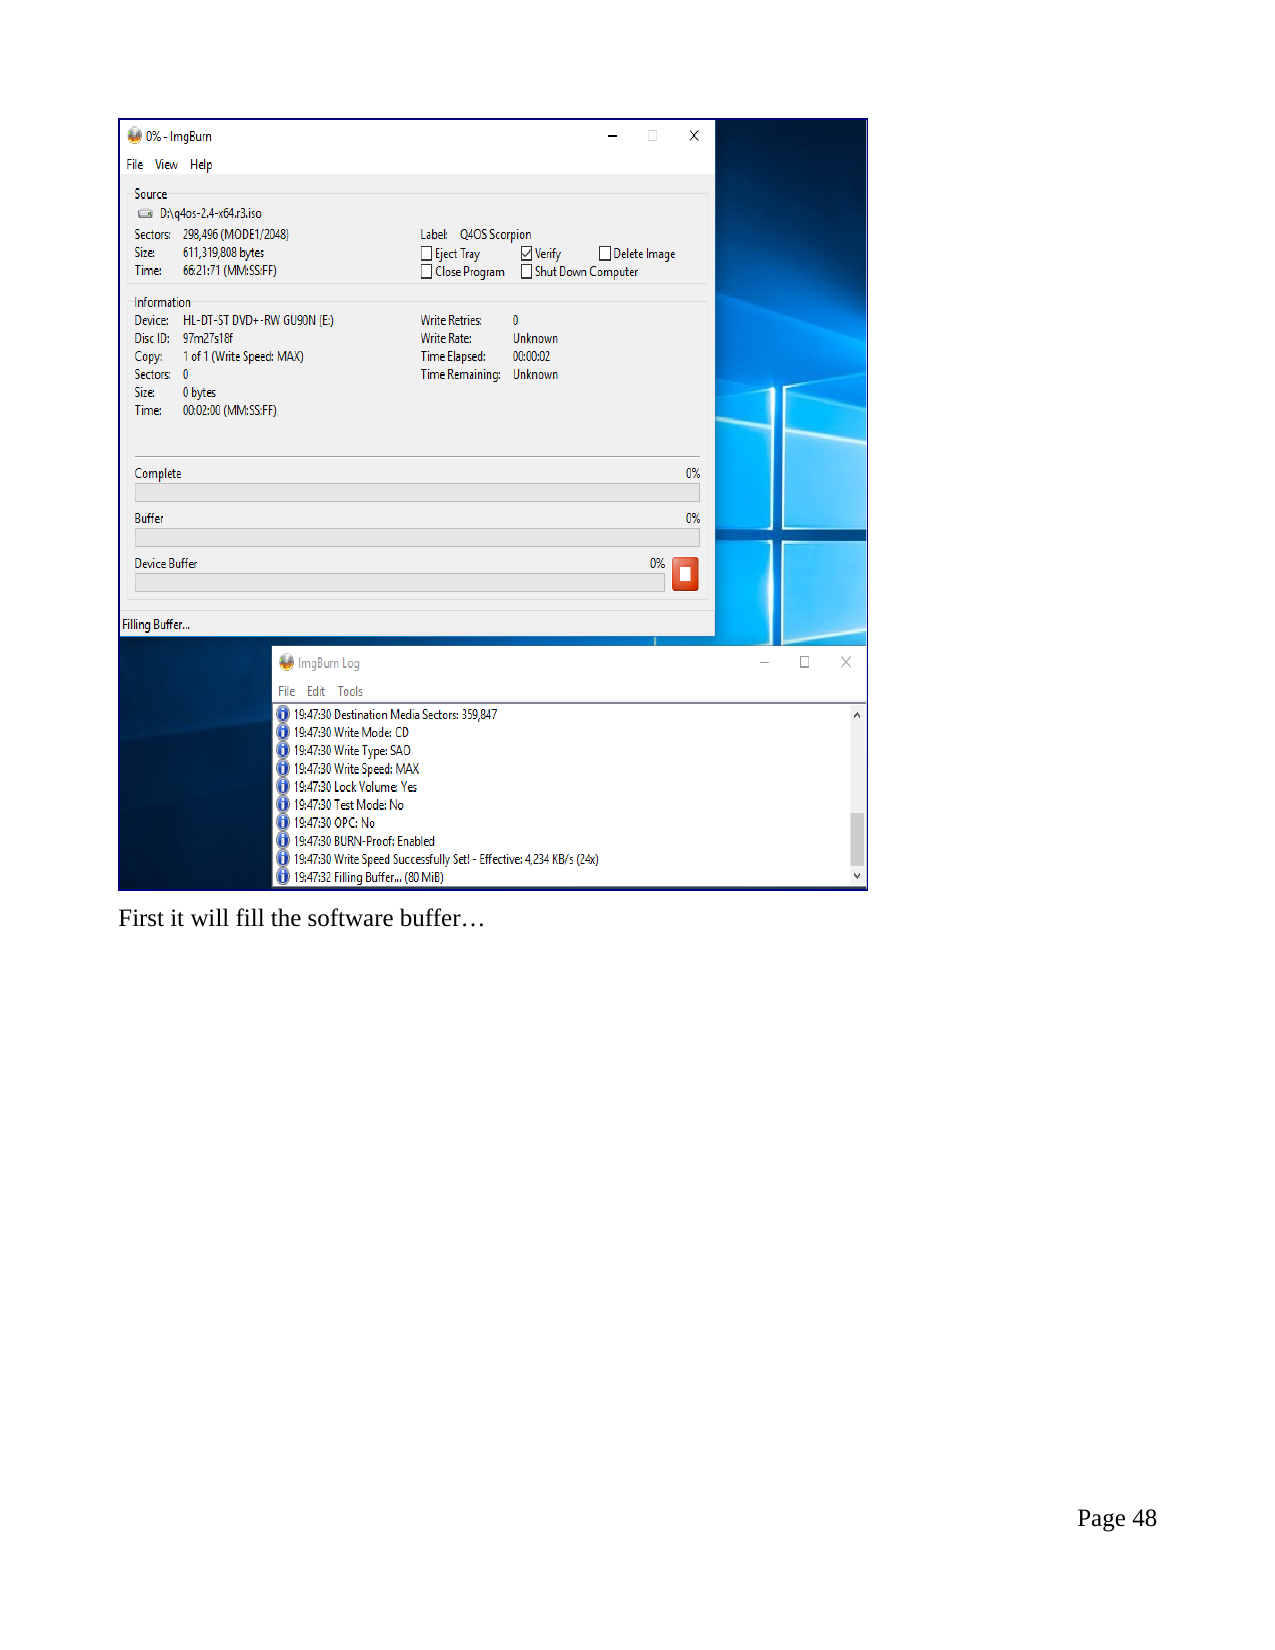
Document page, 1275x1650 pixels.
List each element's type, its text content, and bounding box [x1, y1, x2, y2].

text First it will fill the software buffer… [118, 903, 1157, 932]
picture [120, 120, 867, 889]
